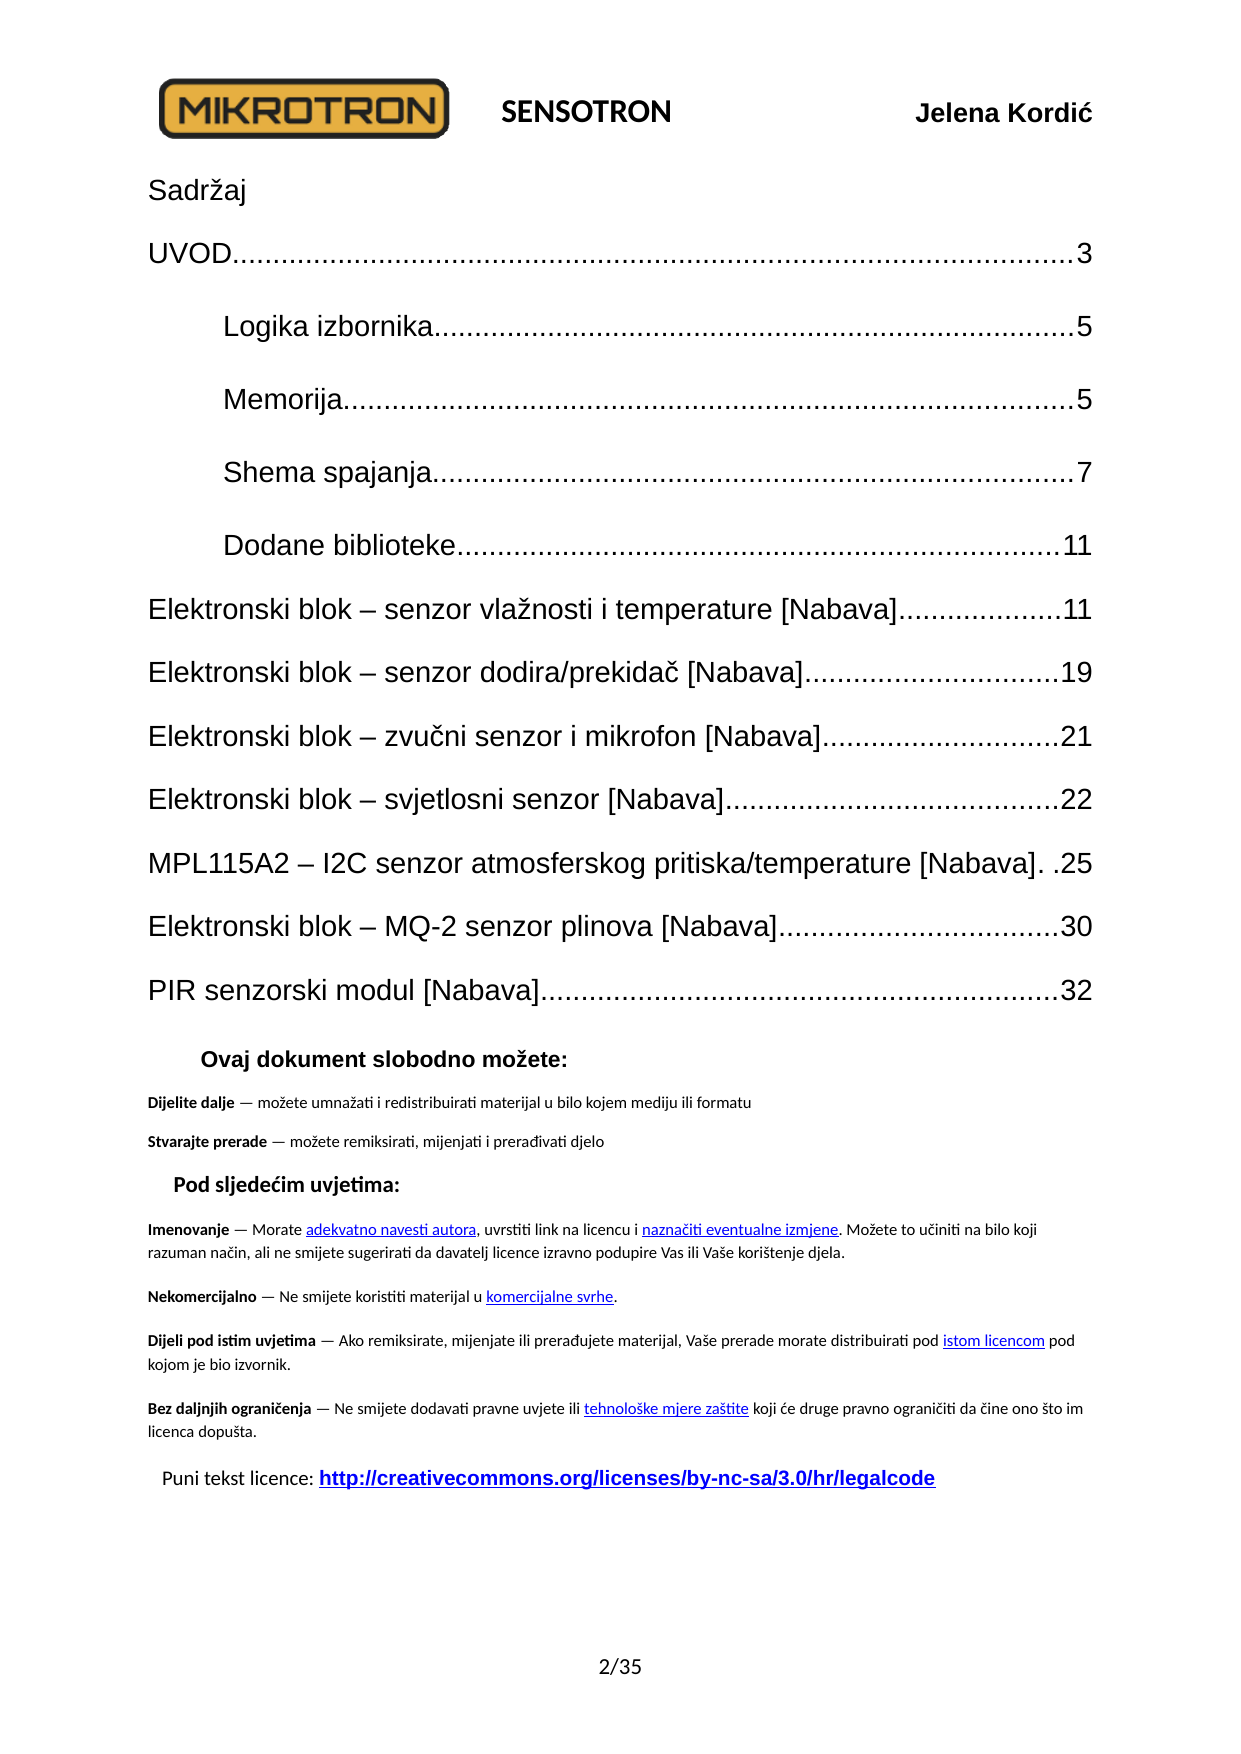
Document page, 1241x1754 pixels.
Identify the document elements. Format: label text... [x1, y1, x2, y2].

subtitle Dodane biblioteke 11 [148, 528, 1093, 562]
subtitle Memorija 5 [148, 382, 1093, 416]
subtitle Elektronski blok – senzor dodira/prekidač [Nabava] 19 [148, 655, 1093, 689]
subtitle Elektronski blok – MQ-2 senzor plinova [Nabava] 30 [148, 909, 1093, 943]
text Imenovanje — Morate adekvatno navesti autora, uvrstiti link na licencu i naznačiti eventualne izmjene. Možete to učiniti na bilo koji razuman način, ali ne smijete sugerirati da davatelj licence izravno podupire Vas ili Vaše korištenje djela. [148, 1219, 1093, 1262]
subtitle Elektronski blok – zvučni senzor i mikrofon [Nabava] 21 [148, 719, 1093, 752]
subtitle Elektronski blok – senzor vlažnosti i temperature [Nabava] 11 [148, 592, 1093, 625]
text Nekomercijalno — Ne smijete koristiti materijal u komercijalne svrhe. [148, 1286, 1093, 1307]
subtitle Logika izbornika 5 [148, 309, 1093, 343]
subtitle Elektronski blok – svjetlosni senzor [Nabava] 22 [148, 782, 1093, 816]
subtitle Ovaj dokument slobodno možete: [148, 1046, 1093, 1072]
subtitle PIR senzorski modul [Nabava] 32 [148, 973, 1093, 1007]
subtitle UVOD 3 [148, 236, 1093, 270]
text Pod sljedećim uvjetima: [148, 1171, 1093, 1199]
subtitle Sadržaj [148, 173, 1093, 206]
subtitle MPL115A2 – I2C senzor atmosferskog pritiska/temperature [Nabava] 25 [148, 846, 1093, 879]
text Bez daljnjih ograničenja — Ne smijete dodavati pravne uvjete ili tehnološke mjere zaštite koji će druge pravno ograničiti da čine ono što im licenca dopušta. [148, 1398, 1093, 1442]
subtitle Shema spajanja 7 [148, 455, 1093, 489]
text Stvarajte prerade — možete remiksirati, mijenjati i prerađivati djelo [148, 1132, 1093, 1152]
text Puni tekst licence: http://creativecommons.org/licenses/by-nc-sa/3.0/hr/legalcode [148, 1465, 1093, 1491]
text Dijelite dalje — možete umnažati i redistribuirati materijal u bilo kojem mediju ili formatu [148, 1093, 1093, 1113]
text Dijeli pod istim uvjetima — Ako remiksirate, mijenjate ili prerađujete materijal, Vaše prerade morate distribuirati pod istom licencom pod kojom je bio izvornik. [148, 1330, 1093, 1374]
